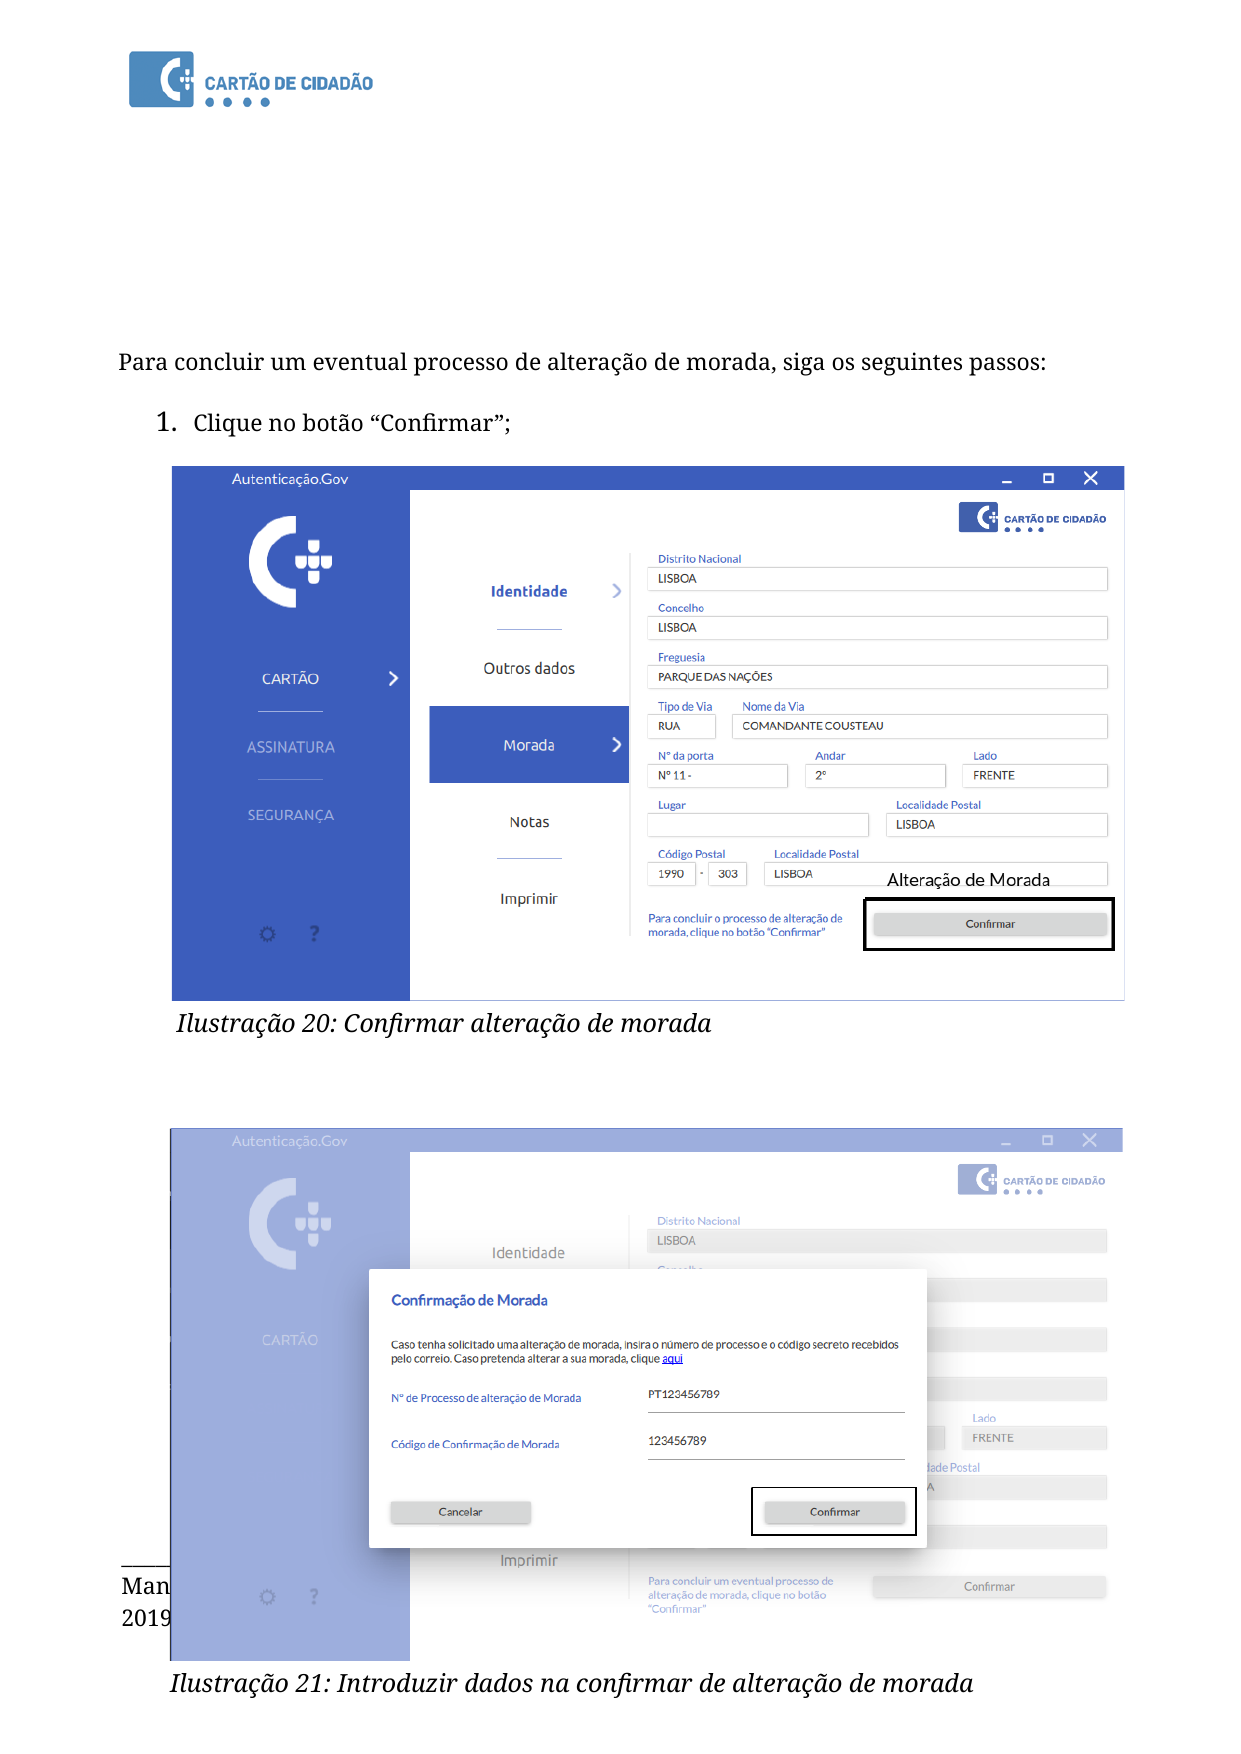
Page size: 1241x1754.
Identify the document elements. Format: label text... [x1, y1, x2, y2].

picture [169, 1128, 1123, 1661]
list Ilustração 21: Introduzir dados na confirmar de alteração de morada [170, 1661, 1122, 1700]
picture [171, 466, 1125, 1001]
text Para concluir um eventual processo de alteração de morada, siga os seguintes passos: [118, 346, 1122, 377]
list Ilustração 20: Confirmar alteração de morada [176, 1001, 1120, 1040]
picture [127, 45, 420, 115]
list Clique no botão “Confirmar”; [156, 402, 1122, 439]
